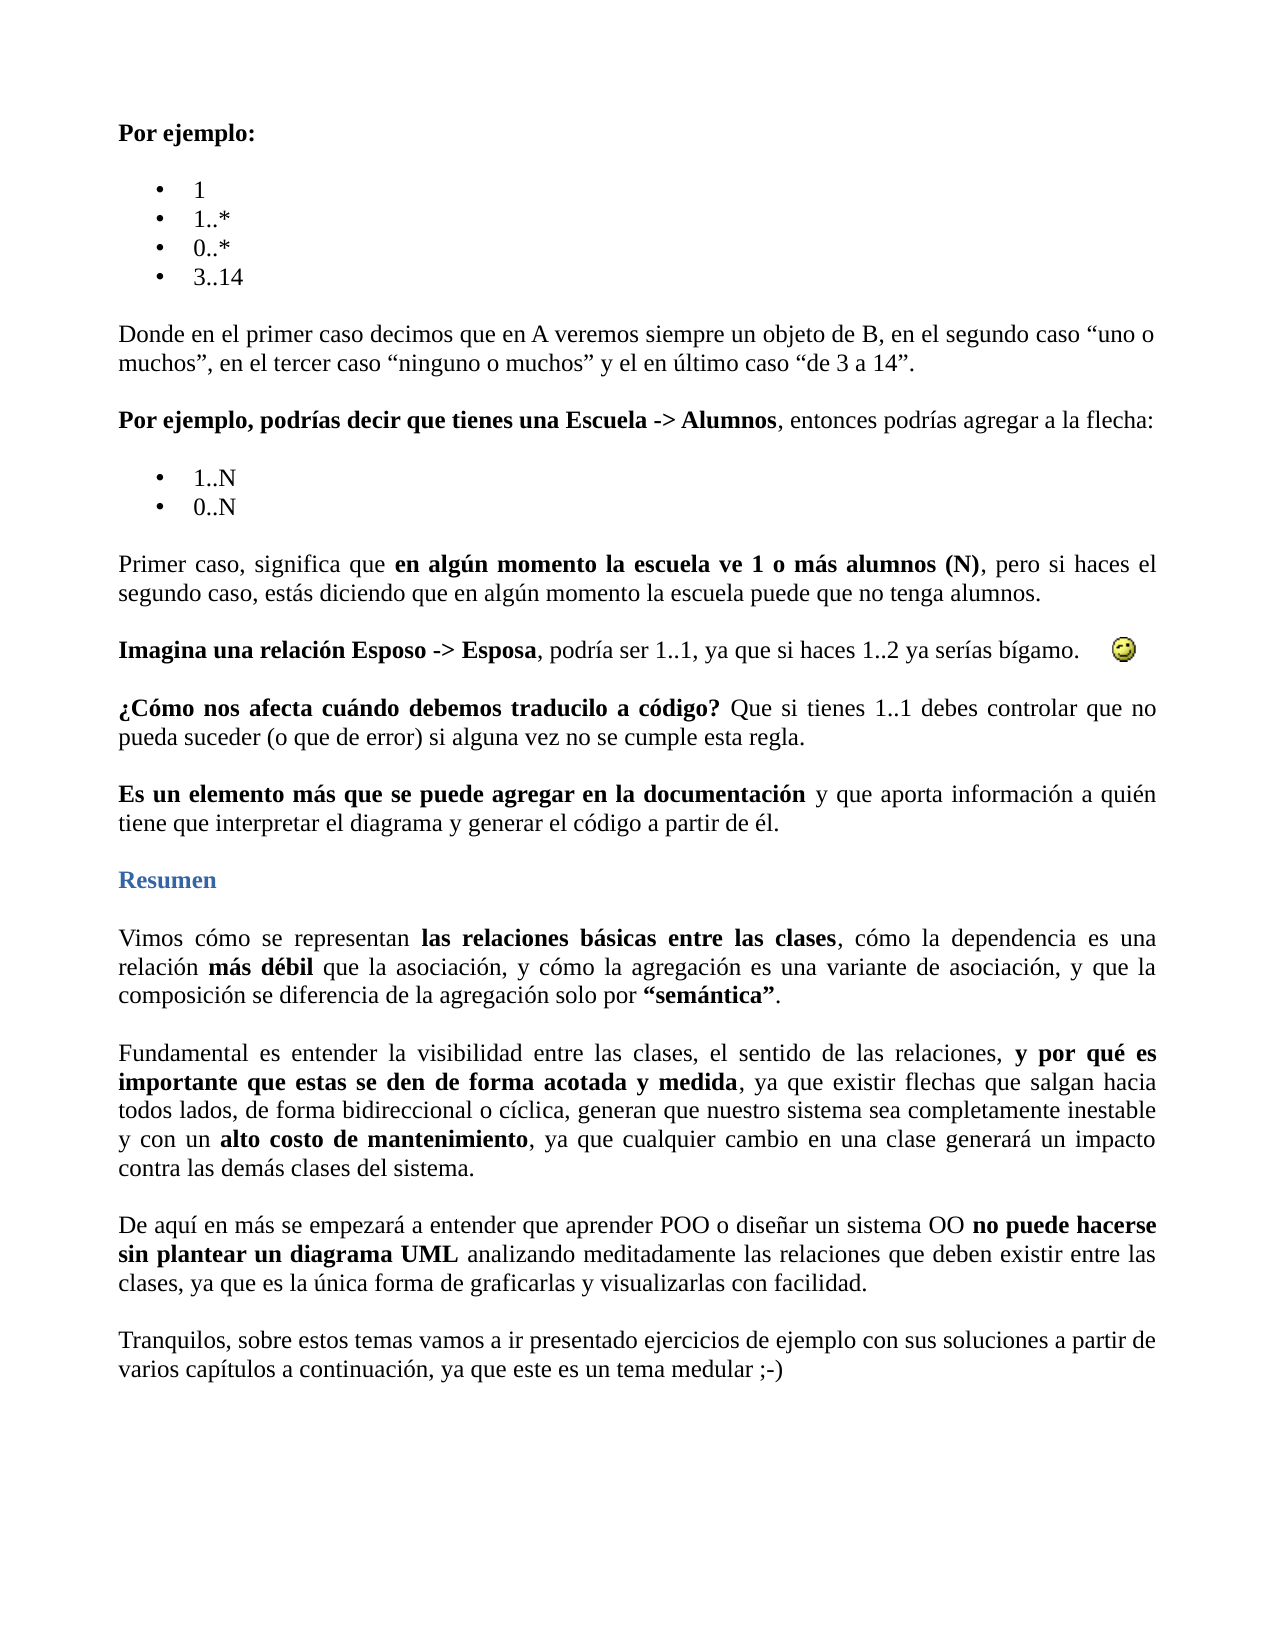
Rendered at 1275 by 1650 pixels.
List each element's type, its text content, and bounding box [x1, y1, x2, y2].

text Imagina una relación Esposo -> Esposa, podría ser 1..1, ya que si haces 1..2 ya serías bígamo. [118, 636, 1157, 664]
list 1 [156, 176, 1157, 204]
text Primer caso, significa que en algún momento la escuela ve 1 o más alumnos (N), pero si haces el segundo caso, estás diciendo que en algún momento la escuela puede que no tenga alumnos. [118, 549, 1157, 607]
text De aquí en más se empezará a entender que aprender POO o diseñar un sistema OO no puede hacerse sin plantear un diagrama UML analizando meditadamente las relaciones que deben existir entre las clases, ya que es la única forma de graficarlas y visualizarlas con facilidad. [118, 1211, 1157, 1297]
list 0..* [156, 233, 1157, 262]
text Por ejemplo: [118, 118, 1157, 147]
text varios capítulos a continuación, ya que este es un tema medular ;-) [118, 1354, 1157, 1383]
list 1..* [156, 204, 1157, 233]
text Por ejemplo, podrías decir que tienes una Escuela -> Alumnos, entonces podrías agregar a la flecha: [118, 406, 1157, 434]
text Fundamental es entender la visibilidad entre las clases, el sentido de las relaciones, y por qué es importante que estas se den de forma acotada y medida, ya que existir flechas que salgan hacia todos lados, de forma bidireccional o cíclica, generan que nuestro sistema sea completamente inestable y con un alto costo de mantenimiento, ya que cualquier cambio en una clase generará un impacto contra las demás clases del sistema. [118, 1038, 1157, 1182]
text Resumen [118, 866, 1157, 894]
list 1..N [156, 463, 1157, 492]
text Es un elemento más que se puede agregar en la documentación y que aporta información a quién tiene que interpretar el diagrama y generar el código a partir de él. [118, 779, 1157, 837]
picture [1112, 637, 1136, 662]
text Donde en el primer caso decimos que en A veremos siempre un objeto de B, en el segundo caso “uno o muchos”, en el tercer caso “ninguno o muchos” y el en último caso “de 3 a 14”. [118, 319, 1157, 377]
text ¿Cómo nos afecta cuándo debemos traducilo a código? Que si tienes 1..1 debes controlar que no pueda suceder (o que de error) si alguna vez no se cumple esta regla. [118, 693, 1157, 751]
list 3..14 [156, 262, 1157, 291]
text Tranquilos, sobre estos temas vamos a ir presentado ejercicios de ejemplo con sus soluciones a partir de [118, 1326, 1157, 1354]
list 0..N [156, 492, 1157, 521]
text Vimos cómo se representan las relaciones básicas entre las clases, cómo la dependencia es una relación más débil que la asociación, y cómo la agregación es una variante de asociación, y que la composición se diferencia de la agregación solo por “semántica”. [118, 923, 1157, 1009]
